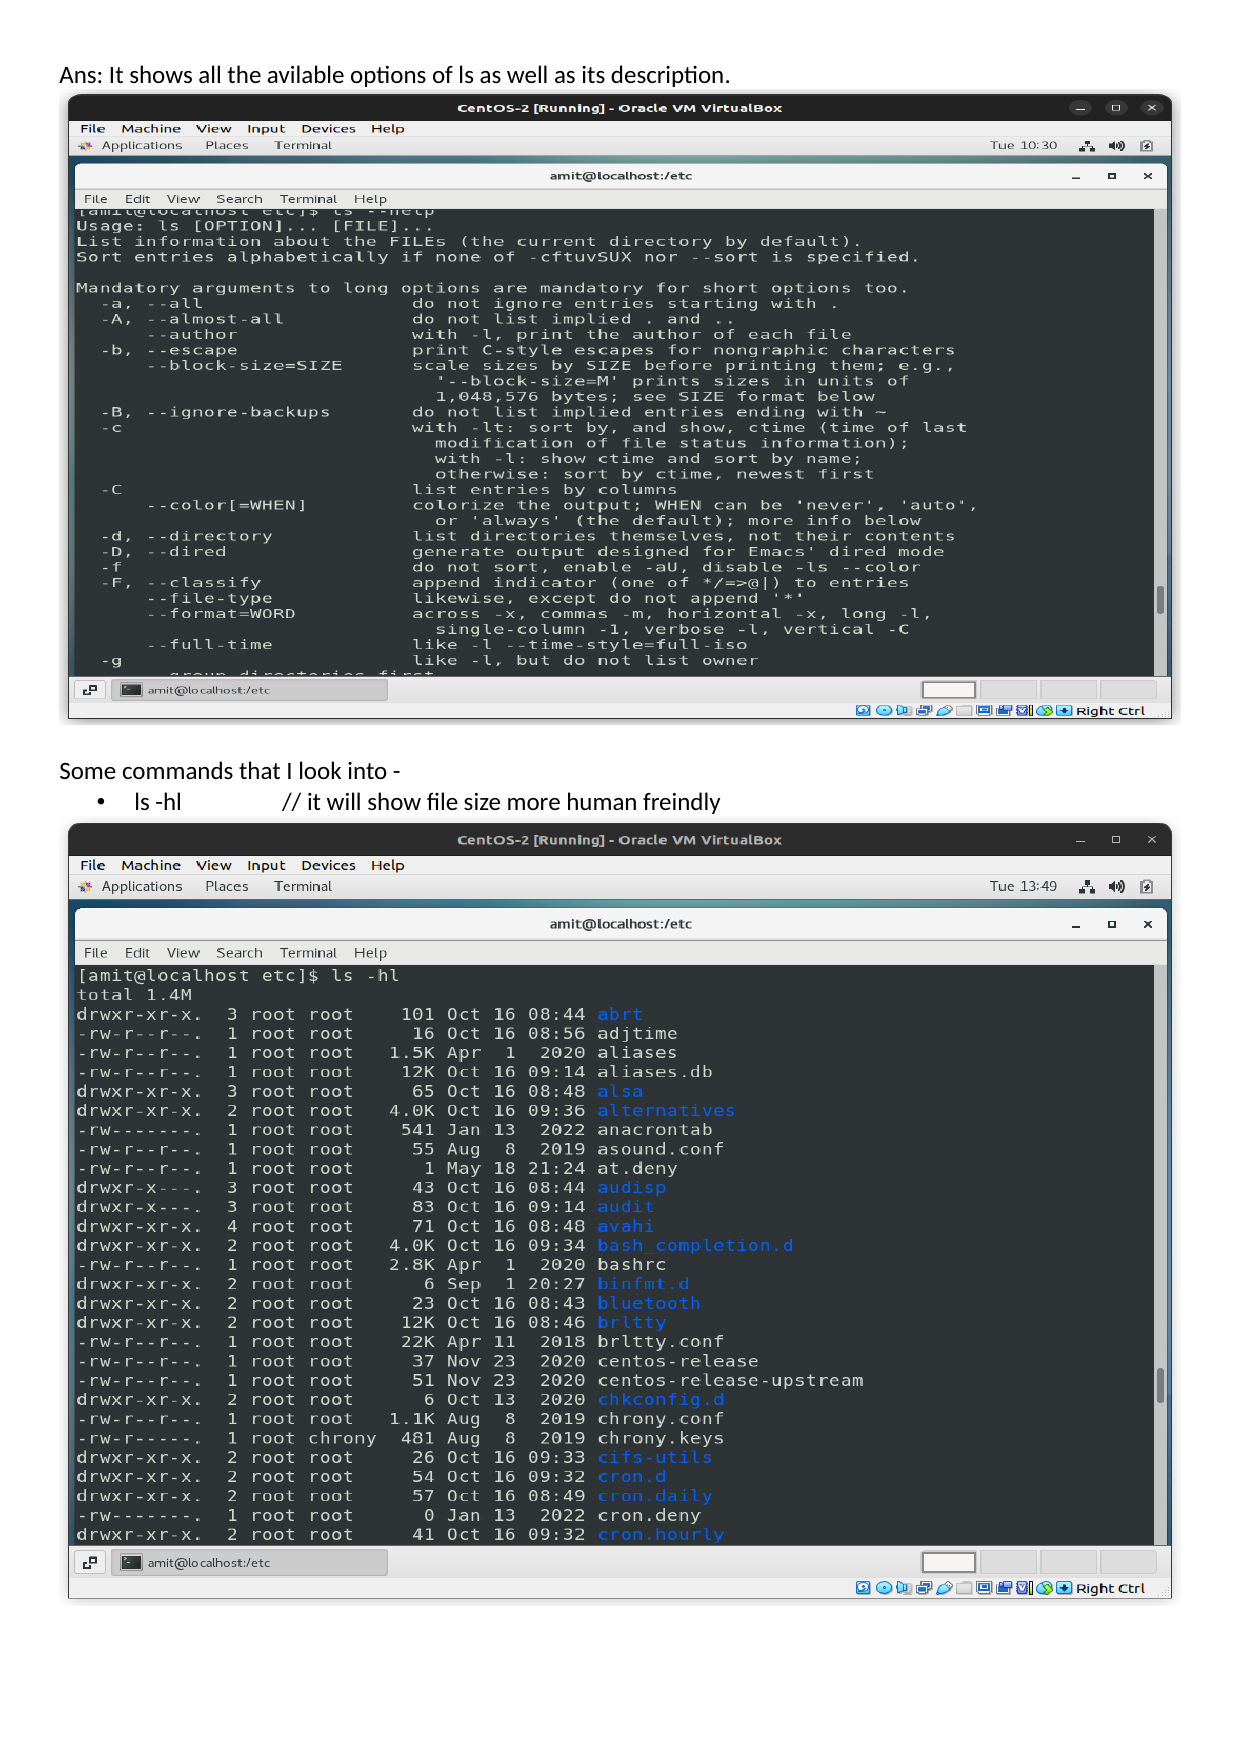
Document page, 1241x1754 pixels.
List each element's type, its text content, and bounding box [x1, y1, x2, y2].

text Ans: It shows all the avilable options of ls as well as its description. [59, 59, 1181, 89]
text Some commands that I look into - [59, 755, 1181, 786]
list ls -hl // it will show file size more human freindly [97, 786, 1181, 816]
picture [59, 816, 1182, 1606]
picture [59, 89, 1182, 725]
